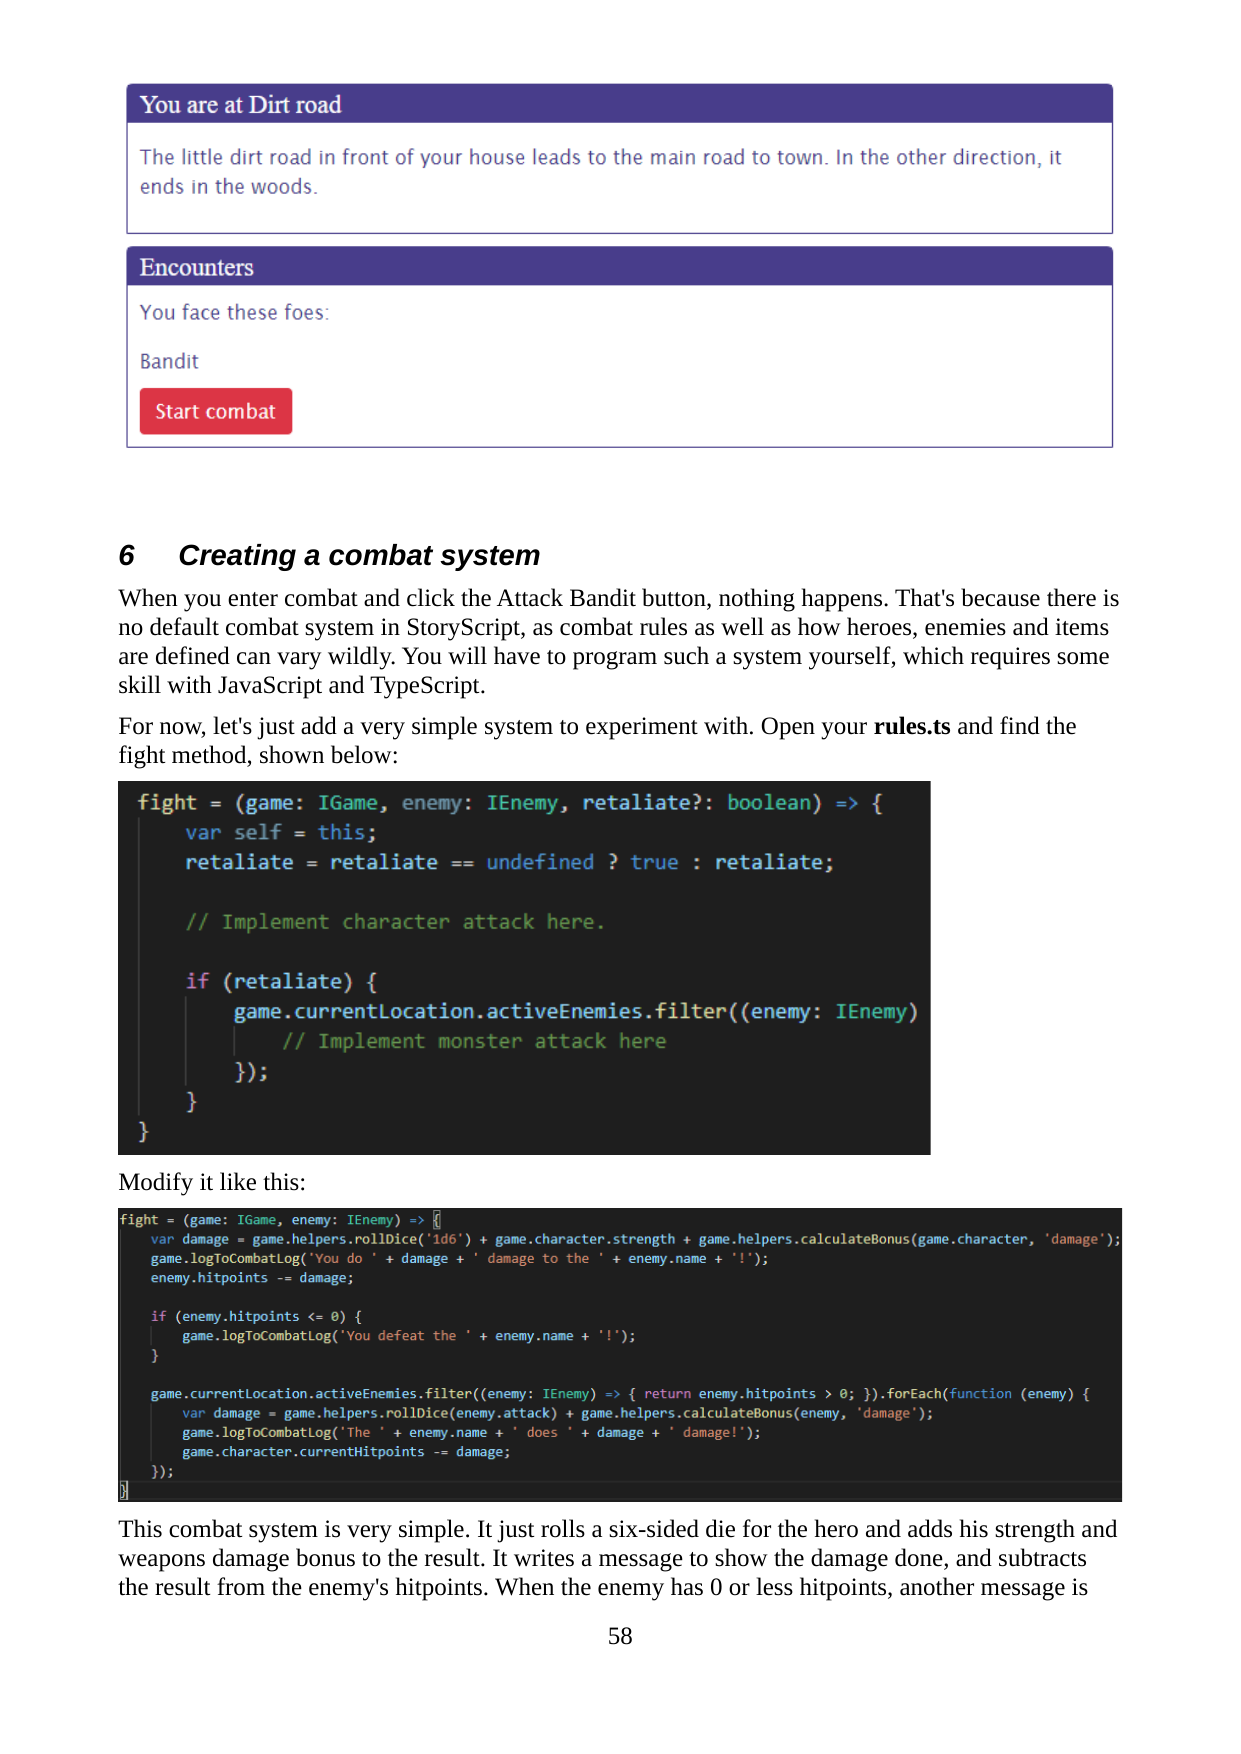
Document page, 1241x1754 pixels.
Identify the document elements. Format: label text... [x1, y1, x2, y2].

text This combat system is very simple. It just rolls a six-sided die for the hero and adds his strength and weapons damage bonus to the result. It writes a message to show the damage done, and subtracts the result from the enemy's hitpoints. When the enemy has 0 or less hitpoints, another message is [118, 1514, 1122, 1601]
text Modify it like this: [118, 1167, 1122, 1196]
text For now, let's just add a very simple system to experiment with. Open your rules.ts and find the fight method, shown below: [118, 711, 1122, 768]
subtitle Creating a combat system [118, 537, 1122, 571]
text When you enter combat and click the Attack Bandit button, nothing happens. That's because there is no default combat system in StoryScript, as combat rules as well as how heroes, enemies and items are defined can vary wildly. You will have to program such a system yourself, which requires some skill with JavaScript and TypeScript. [118, 583, 1122, 698]
